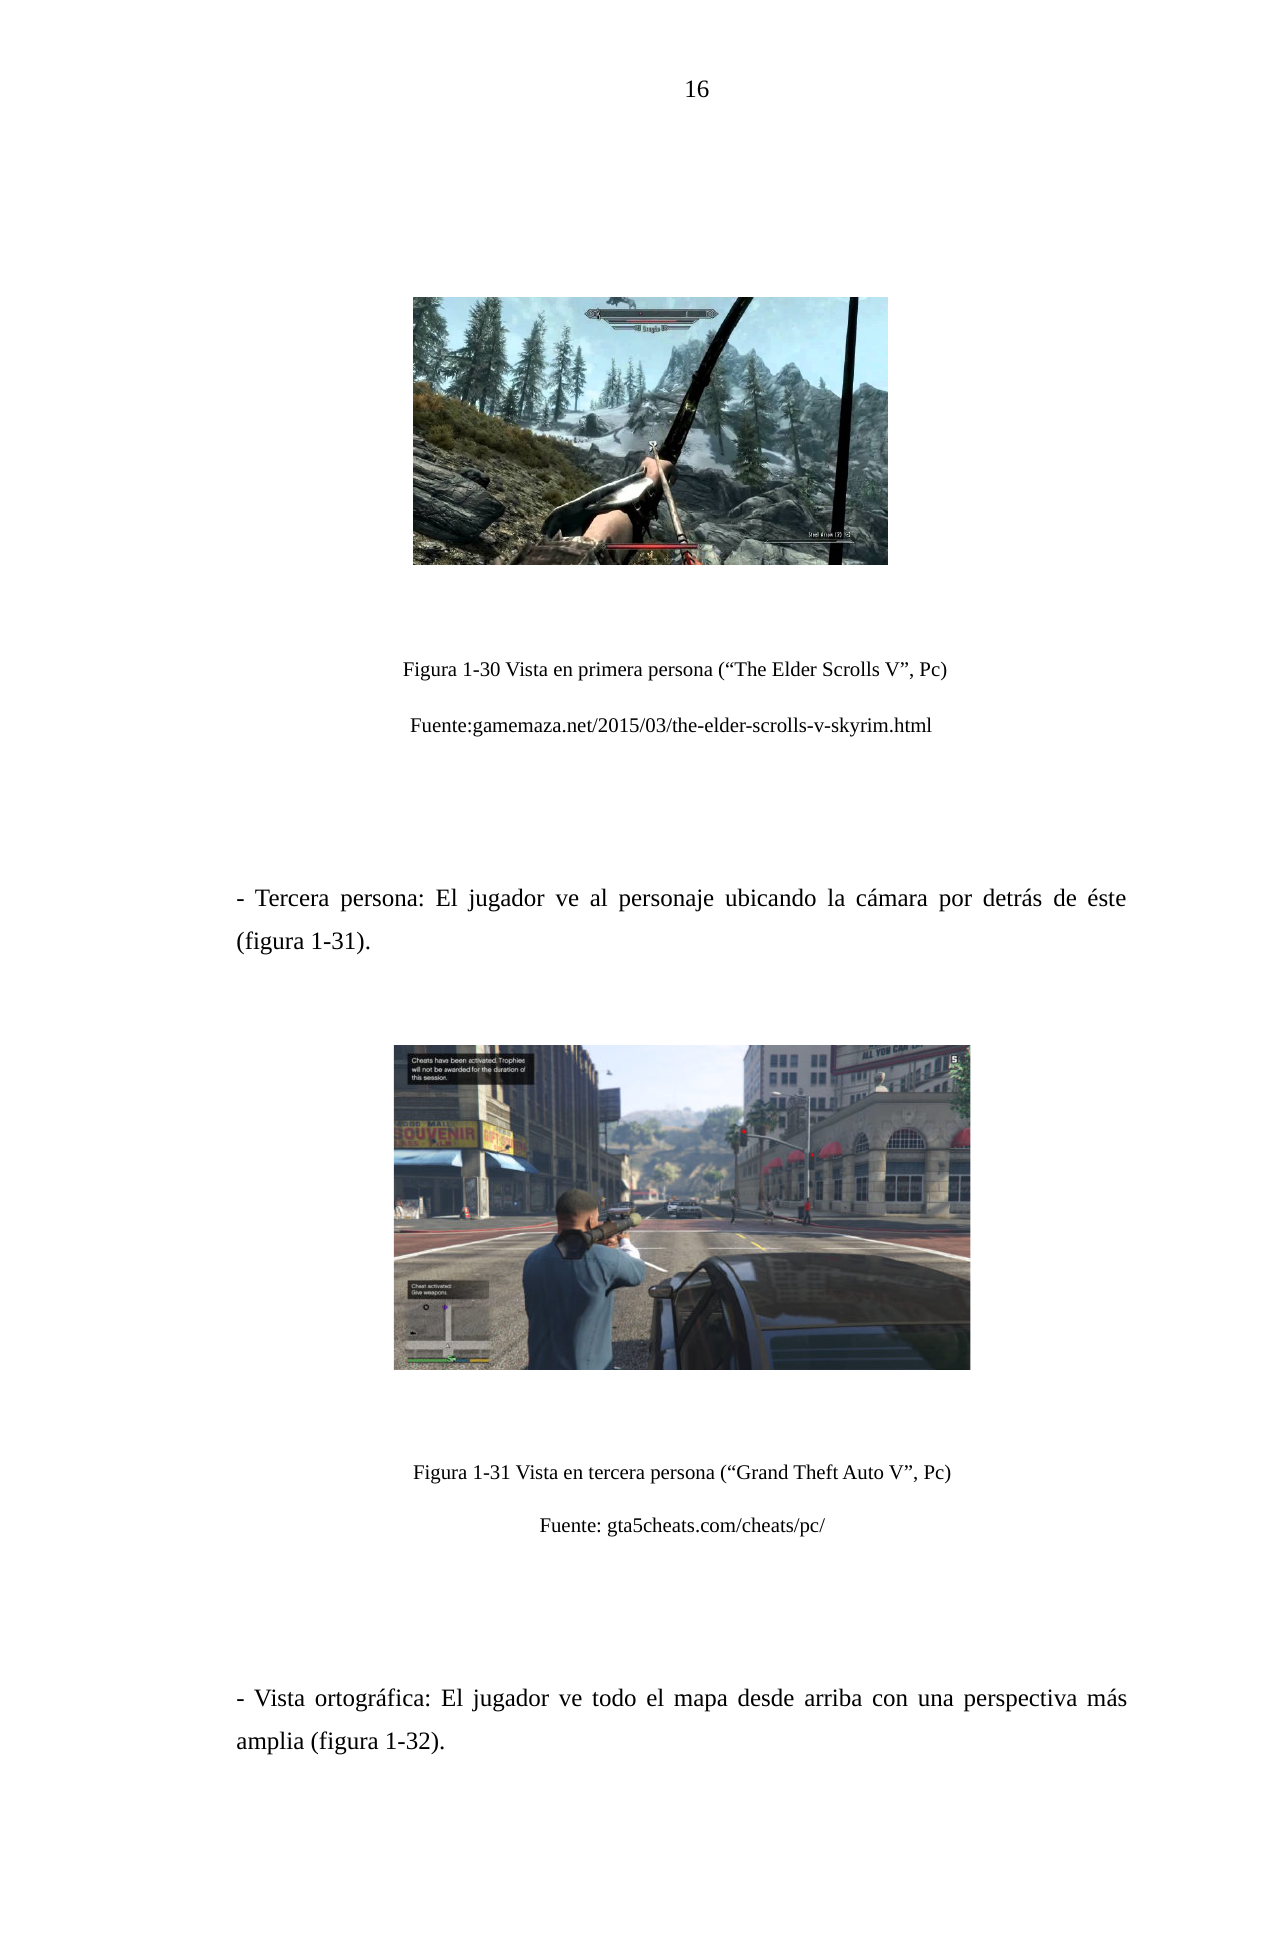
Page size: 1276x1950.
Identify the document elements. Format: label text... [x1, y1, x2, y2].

text - Vista ortográfica: El jugador ve todo el mapa desde arriba con una perspectiva más amplia (figura 1-32). [236, 1683, 1128, 1754]
text Fuente: gta5cheats.com/cheats/pc/ [236, 1513, 1128, 1537]
text - Tercera persona: El jugador ve al personaje ubicando la cámara por detrás de éste (figura 1-31). [236, 883, 1128, 955]
text Figura 1-31 Vista en tercera persona (“Grand Theft Auto V”, Pc) [236, 1460, 1128, 1484]
text Figura 1-30 Vista en primera persona (“The Elder Scrolls V”, Pc) [310, 653, 1128, 682]
text Fuente:gamemaza.net/2015/03/the-elder-scrolls-v-skyrim.html [310, 713, 1128, 737]
